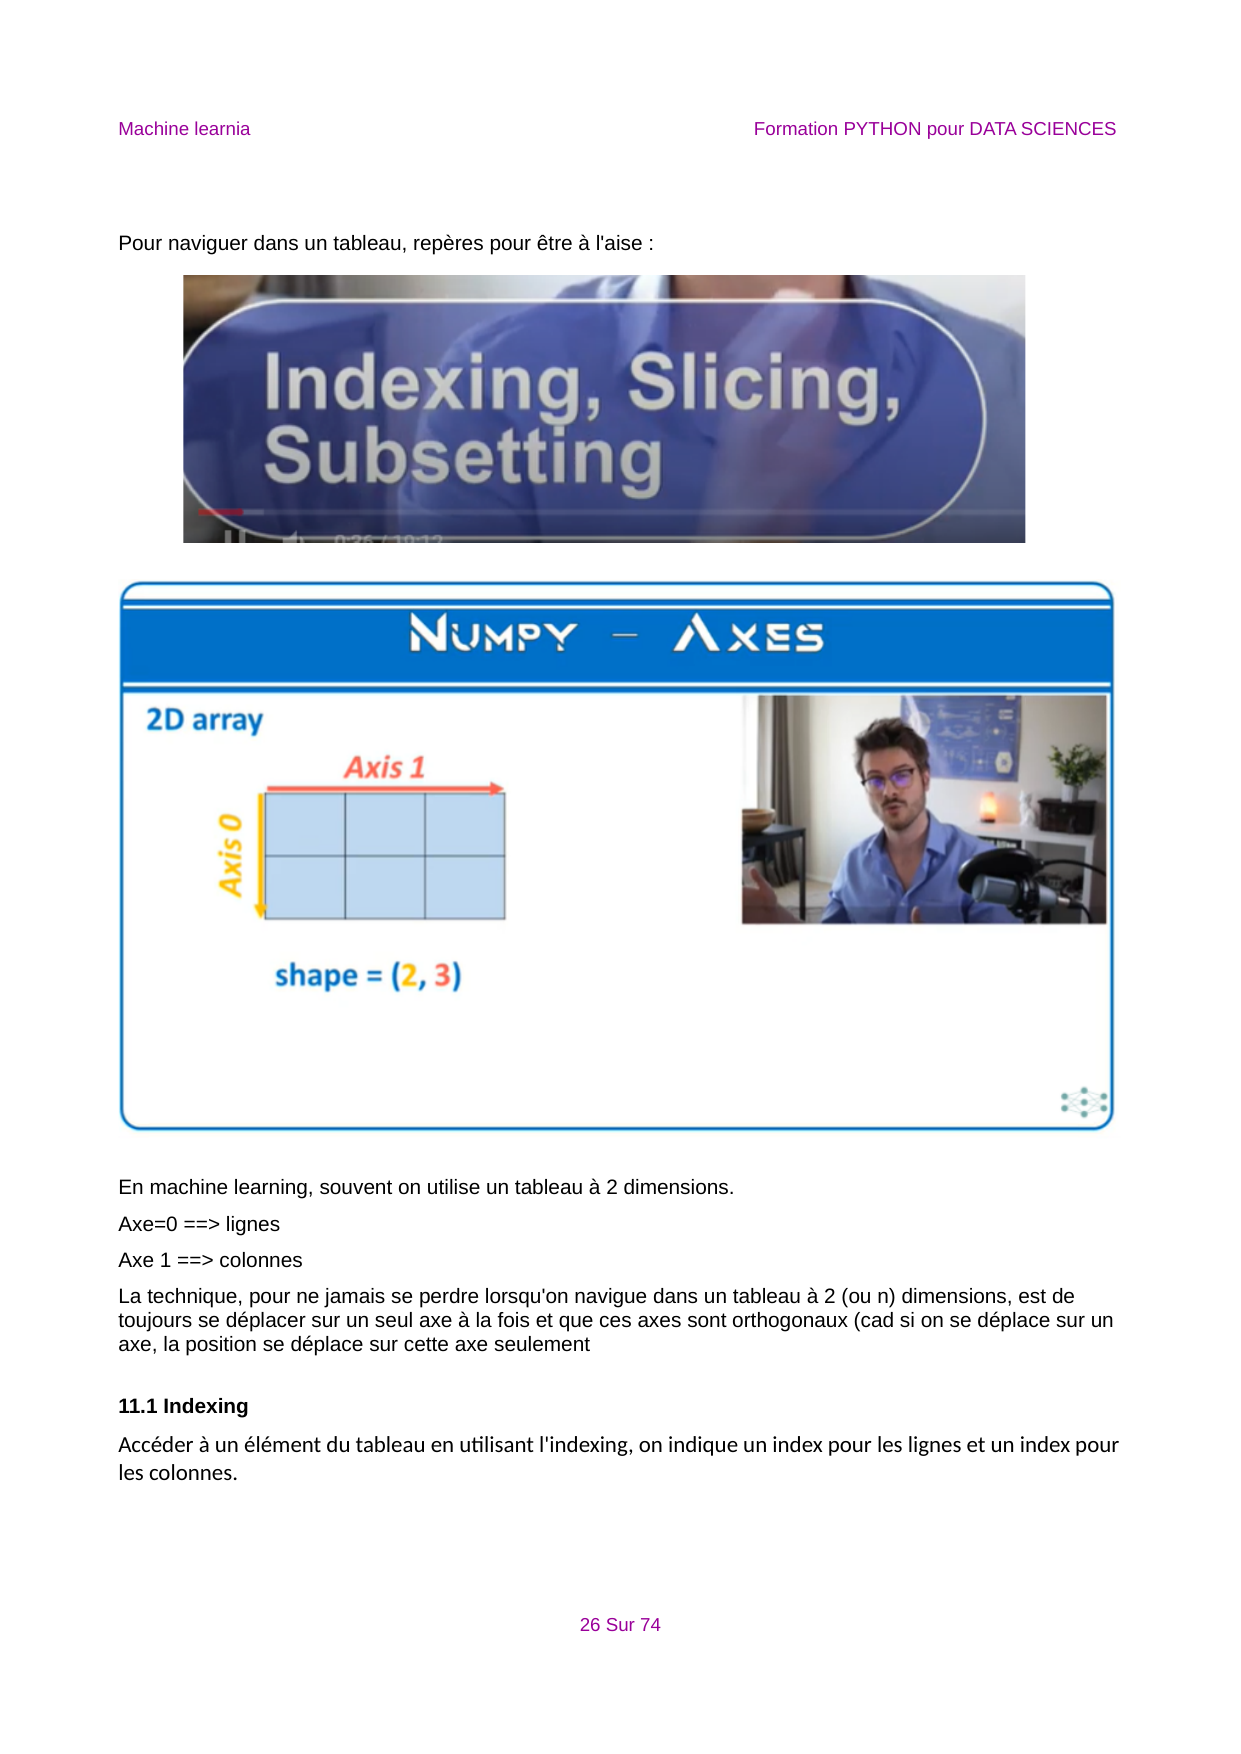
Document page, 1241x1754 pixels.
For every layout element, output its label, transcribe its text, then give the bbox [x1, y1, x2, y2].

text Axe=0 ==> lignes [118, 1211, 1122, 1235]
text En machine learning, souvent on utilise un tableau à 2 dimensions. [118, 1175, 1122, 1199]
picture [118, 579, 1122, 1139]
text Pour naviguer dans un tableau, repères pour être à l'aise : [118, 231, 1122, 254]
picture [183, 275, 1026, 543]
text Accéder à un élément du tableau en utilisant l'indexing, on indique un index pour les lignes et un index pour les colonnes. [118, 1430, 1122, 1486]
text Axe 1 ==> colonnes [118, 1248, 1122, 1272]
text La technique, pour ne jamais se perdre lorsqu'on navigue dans un tableau à 2 (ou n) dimensions, est de toujours se déplacer sur un seul axe à la fois et que ces axes sont orthogonaux (cad si on se déplace sur un axe, la position se déplace sur cette axe seulement [118, 1284, 1122, 1356]
subtitle 11.1 Indexing [118, 1394, 1122, 1418]
